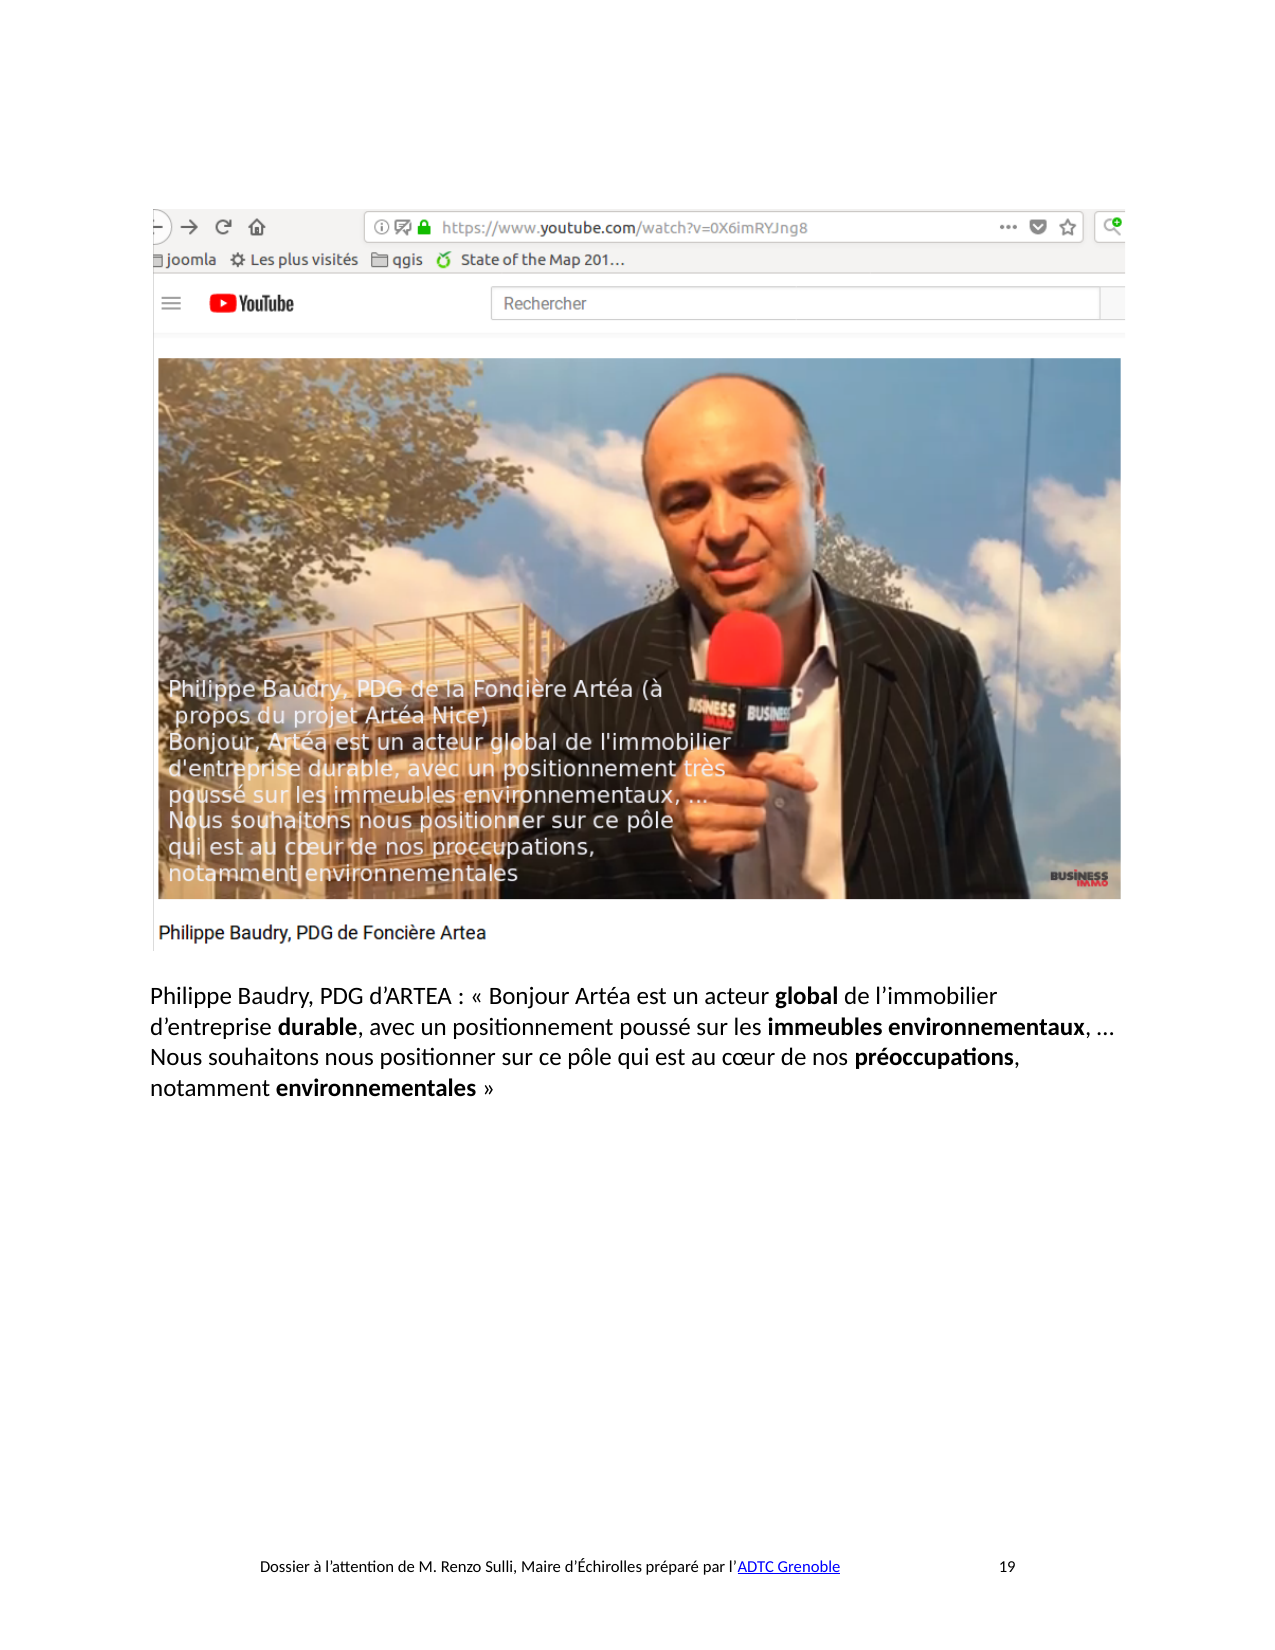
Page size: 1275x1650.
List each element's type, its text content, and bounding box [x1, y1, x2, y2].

text Philippe Baudry, PDG d’ARTEA : « Bonjour Artéa est un acteur global de l’immobilier d’entreprise durable, avec un positionnement poussé sur les immeubles environnementaux, …Nous souhaitons nous positionner sur ce pôle qui est au cœur de nos préoccupations, notamment environnementales » [150, 951, 1125, 1102]
picture [150, 209, 1125, 951]
